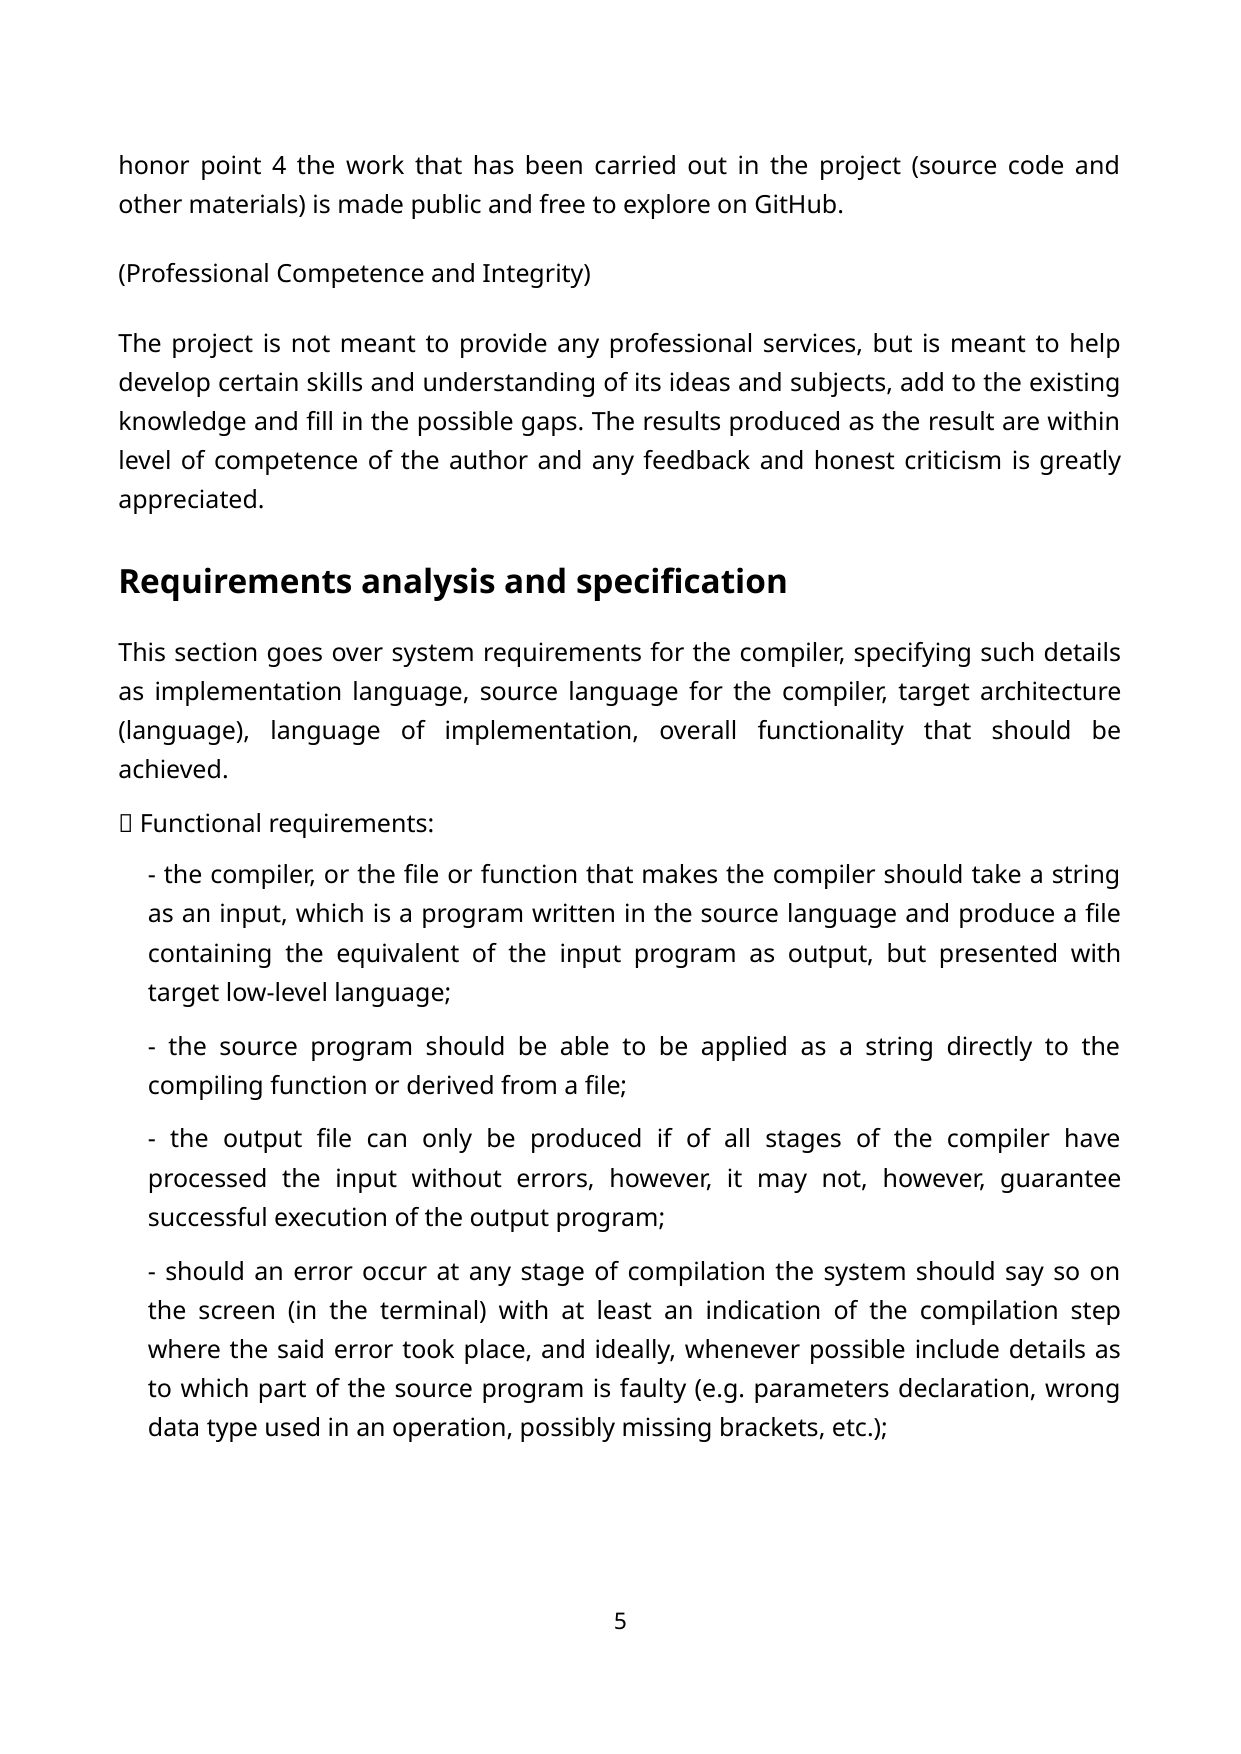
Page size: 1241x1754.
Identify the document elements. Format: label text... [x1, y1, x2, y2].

subtitle Requirements analysis and specification [118, 558, 1122, 603]
text - the source program should be able to be applied as a string directly to the compiling function or derived from a file; [148, 1028, 1122, 1101]
text honor point 4 the work that has been carried out in the project (source code and other materials) is made public and free to explore on GitHub. [118, 148, 1122, 221]
text The project is not meant to provide any professional services, but is meant to help develop certain skills and understanding of its ideas and subjects, add to the existing knowledge and fill in the possible gaps. The results produced as the result are within level of competence of the author and any feedback and honest criticism is greatly appreciated. [118, 325, 1122, 516]
text This section goes over system requirements for the compiler, specifying such details as implementation language, source language for the compiler, target architecture (language), language of implementation, overall functionality that should be achieved. [118, 634, 1122, 786]
text - should an error occur at any stage of compilation the system should say so on the screen (in the terminal) with at least an indication of the compilation step where the said error took place, and ideally, whenever possible include details as to which part of the source program is faulty (e.g. parameters declaration, wrong data type used in an operation, possibly missing brackets, etc.); [148, 1253, 1122, 1444]
text - the compiler, or the file or function that makes the compiler should take a string as an input, which is a program written in the source language and produce a file containing the equivalent of the input program as output, but presented with target low-level language; [148, 857, 1122, 1008]
text - the output file can only be produced if of all stages of the compiler have processed the input without errors, however, it may not, however, guarantee successful execution of the output program; [148, 1121, 1122, 1233]
text (Professional Competence and Integrity) [118, 256, 1122, 290]
text  Functional requirements: [118, 806, 1122, 840]
